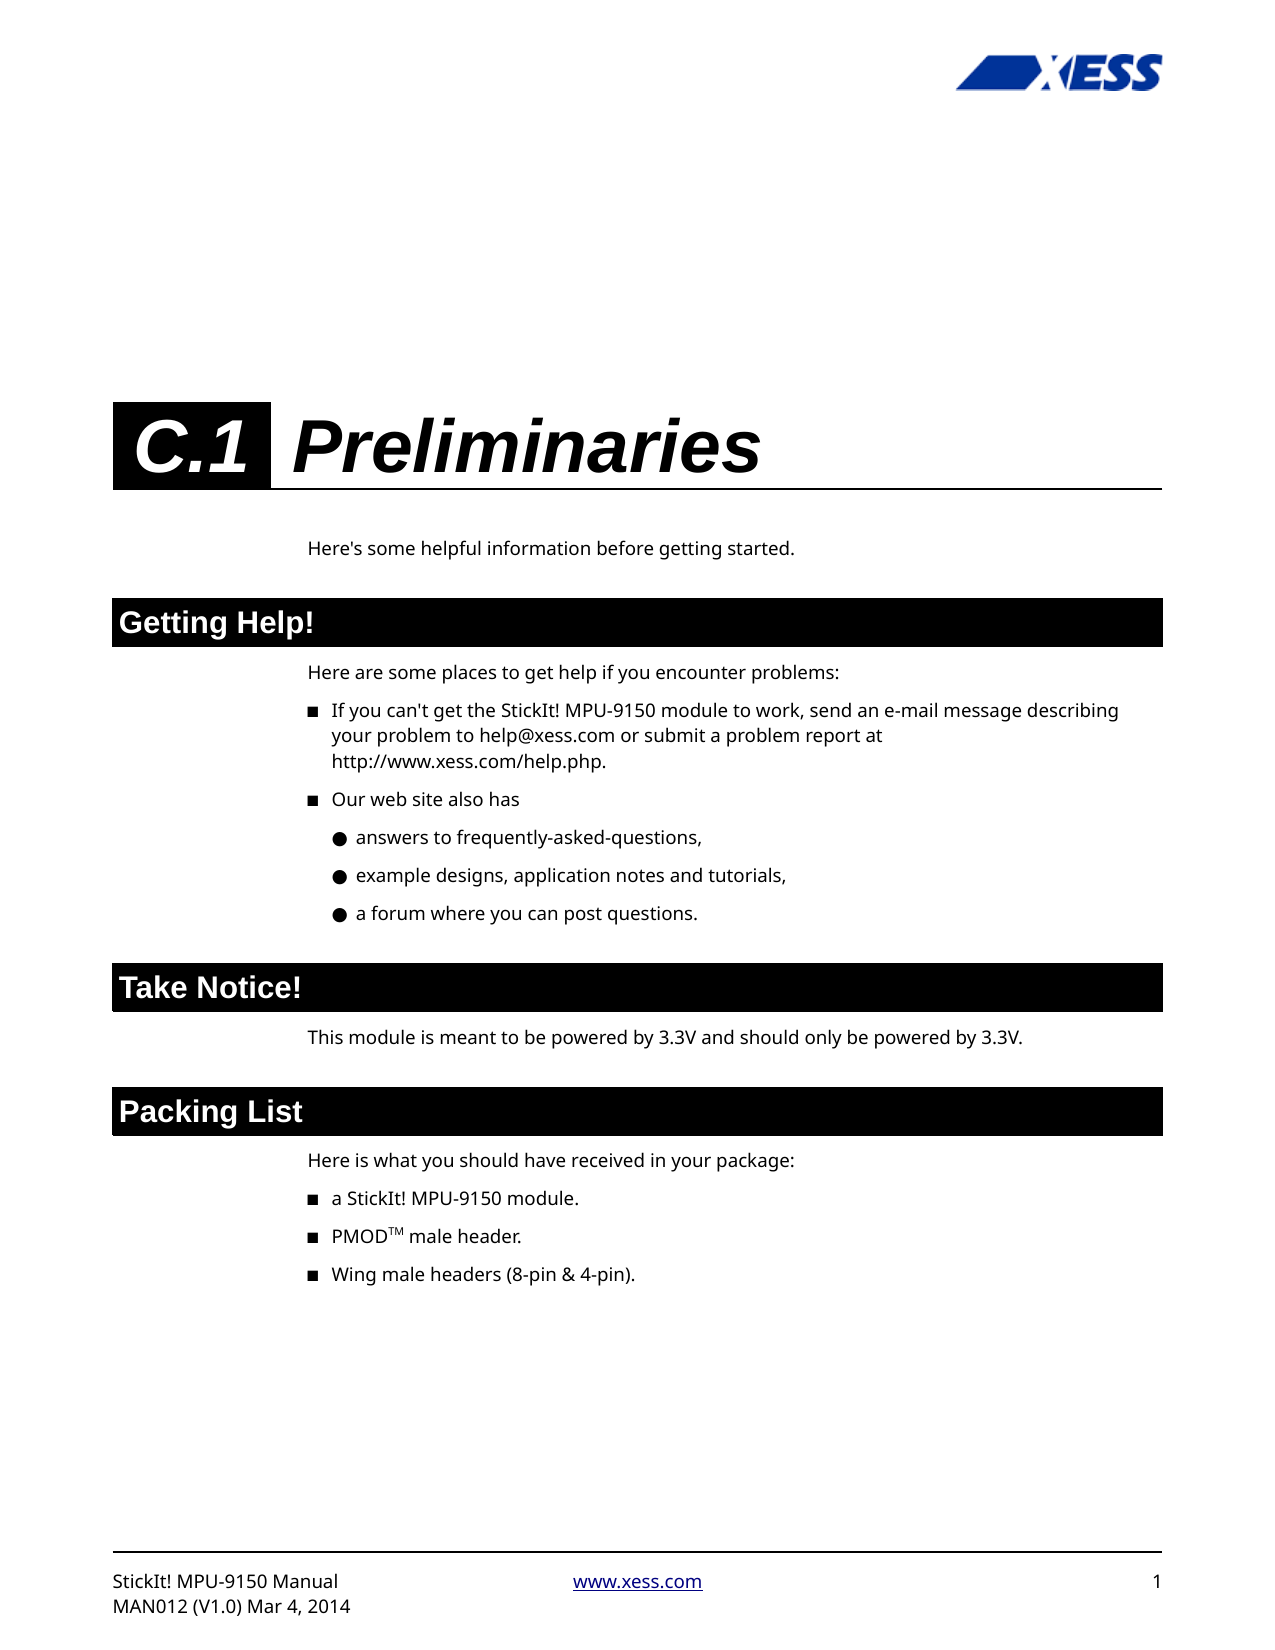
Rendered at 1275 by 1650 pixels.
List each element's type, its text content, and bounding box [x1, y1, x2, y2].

subtitle Packing List [114, 1088, 1162, 1135]
list Wing male headers (8-pin & 4-pin). [307, 1262, 1162, 1287]
subtitle Take Notice! [114, 964, 1162, 1011]
list a StickIt! MPU-9150 module. [307, 1186, 1162, 1211]
list answers to frequently-asked-questions, [331, 824, 1162, 850]
text Here is what you should have received in your package: [307, 1148, 1162, 1173]
subtitle Getting Help! [114, 599, 1162, 646]
list example designs, application notes and tutorials, [331, 862, 1162, 888]
list If you can't get the StickIt! MPU-9150 module to work, send an e-mail message describing your problem to help@xess.com or submit a problem report at http://www.xess.com/help.php. [307, 697, 1162, 774]
text This module is meant to be powered by 3.3V and should only be powered by 3.3V. [307, 1024, 1162, 1049]
text Here's some helpful information before getting started. [307, 535, 1162, 561]
subtitle Preliminaries [271, 402, 1162, 488]
picture [955, 54, 1163, 91]
list Our web site also has [307, 786, 1162, 812]
list PMODTM male header. [307, 1224, 1162, 1249]
list a forum where you can post questions. [331, 900, 1162, 926]
text Here are some places to get help if you encounter problems: [307, 659, 1162, 684]
